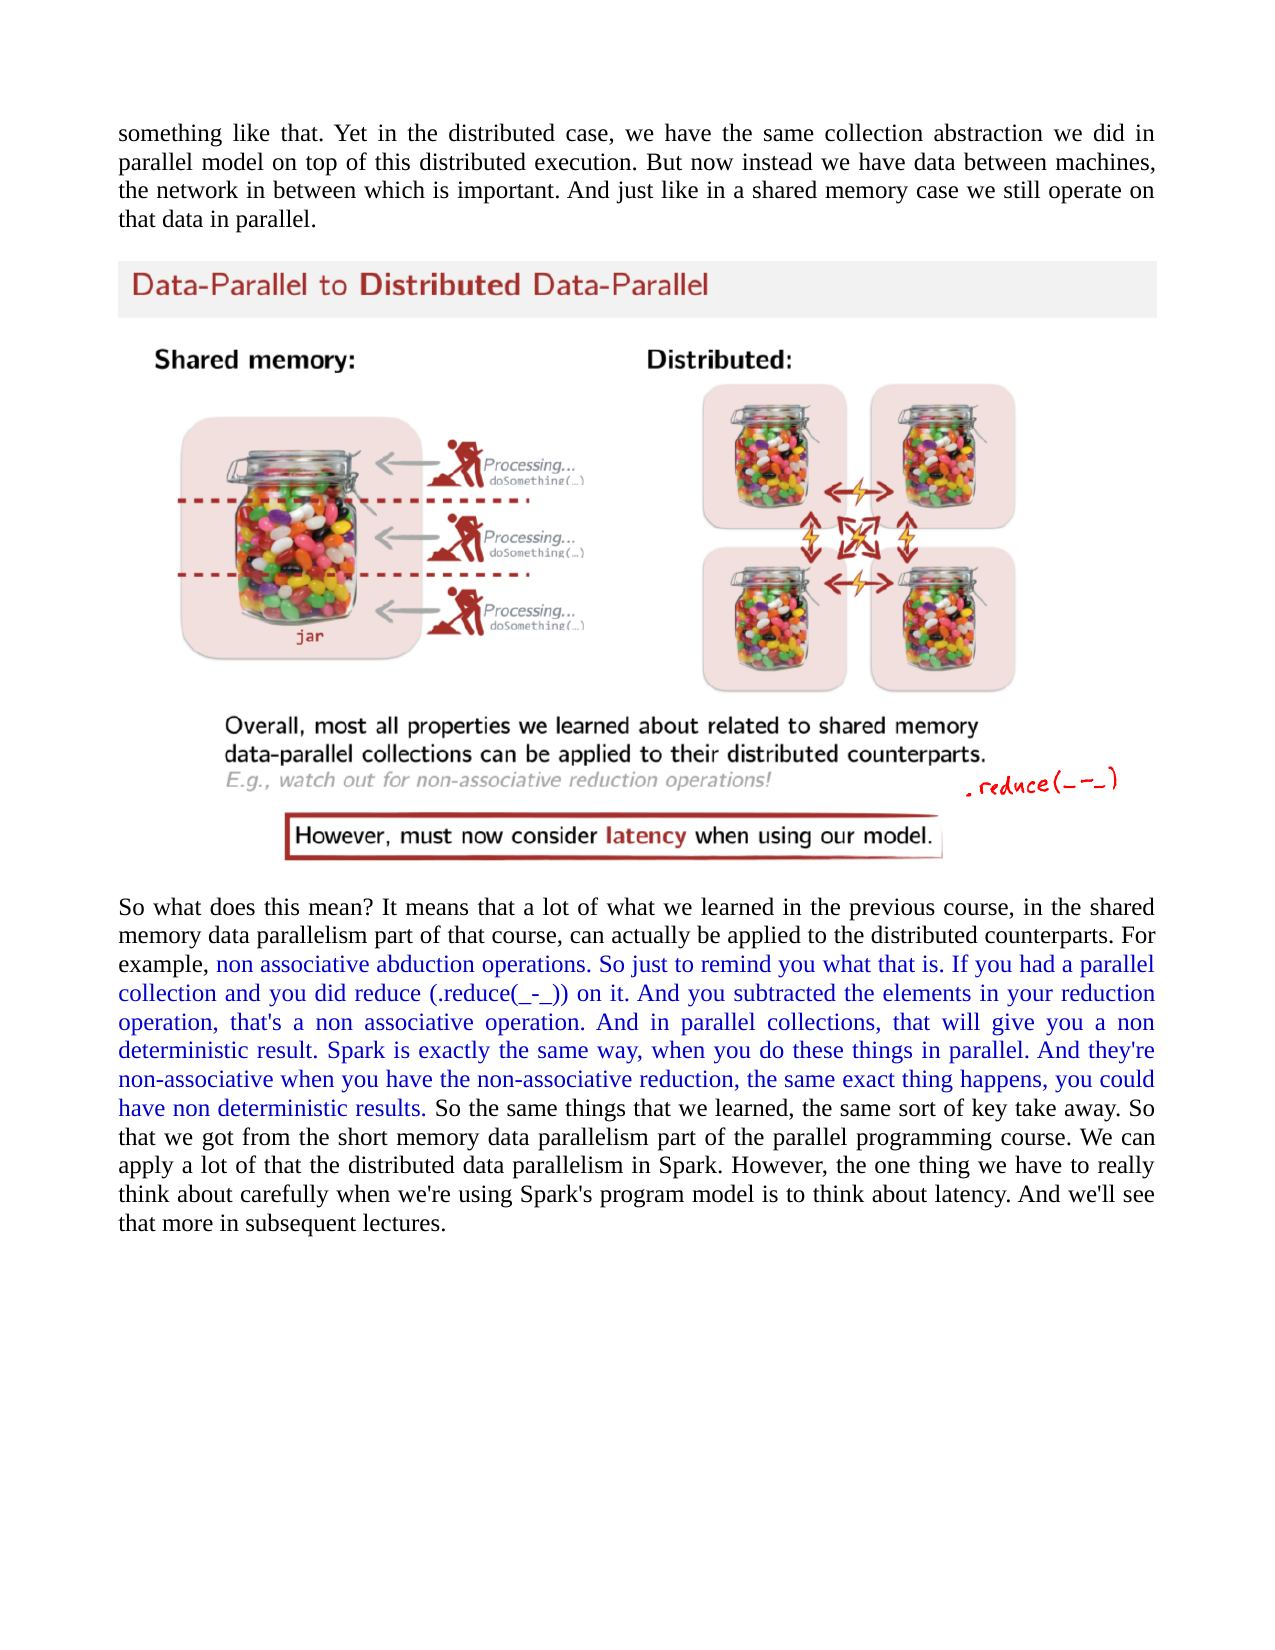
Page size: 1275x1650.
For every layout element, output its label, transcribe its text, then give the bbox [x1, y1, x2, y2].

text So what does this mean? It means that a lot of what we learned in the previous course, in the shared memory data parallelism part of that course, can actually be applied to the distributed counterparts. For example, non associative abduction operations. So just to remind you what that is. If you had a parallel collection and you did reduce (.reduce(_-_)) on it. And you subtracted the elements in your reduction operation, that's a non associative operation. And in parallel collections, that will give you a non deterministic result. Spark is exactly the same way, when you do these things in parallel. And they're non-associative when you have the non-associative reduction, the same exact thing happens, you could have non deterministic results. So the same things that we learned, the same sort of key take away. So that we got from the short memory data parallelism part of the parallel programming course. We can apply a lot of that the distributed data parallelism in Spark. However, the one thing we have to really think about carefully when we're using Spark's program model is to think about latency. And we'll see that more in subsequent lectures. [118, 892, 1157, 1237]
text something like that. Yet in the distributed case, we have the same collection abstraction we did in parallel model on top of this distributed execution. But now instead we have data between machines, the network in between which is important. And just like in a shared memory case we still operate on that data in parallel. [118, 118, 1157, 233]
picture [118, 261, 1157, 864]
